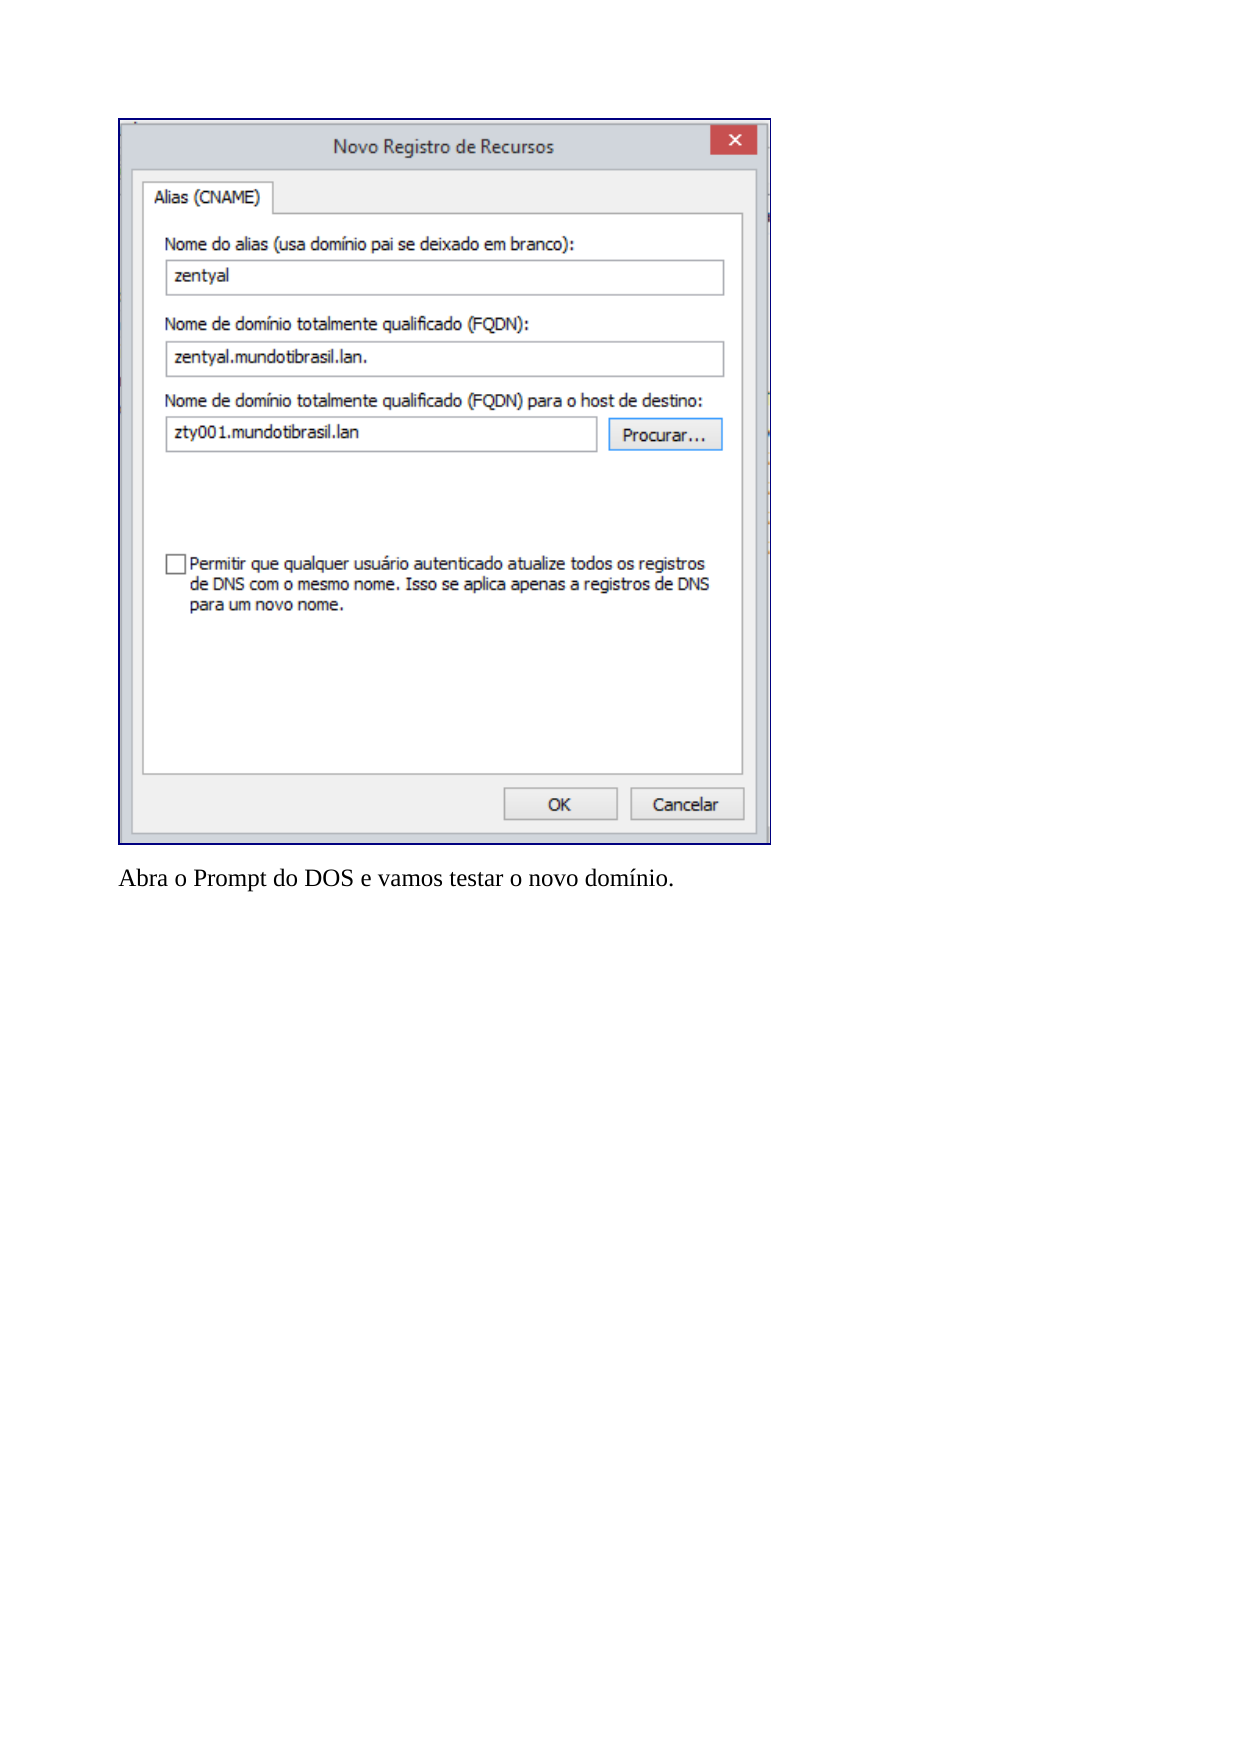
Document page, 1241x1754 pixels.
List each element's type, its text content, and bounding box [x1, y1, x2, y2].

picture [120, 120, 770, 843]
text Abra o Prompt do DOS e vamos testar o novo domínio. [118, 863, 1122, 892]
